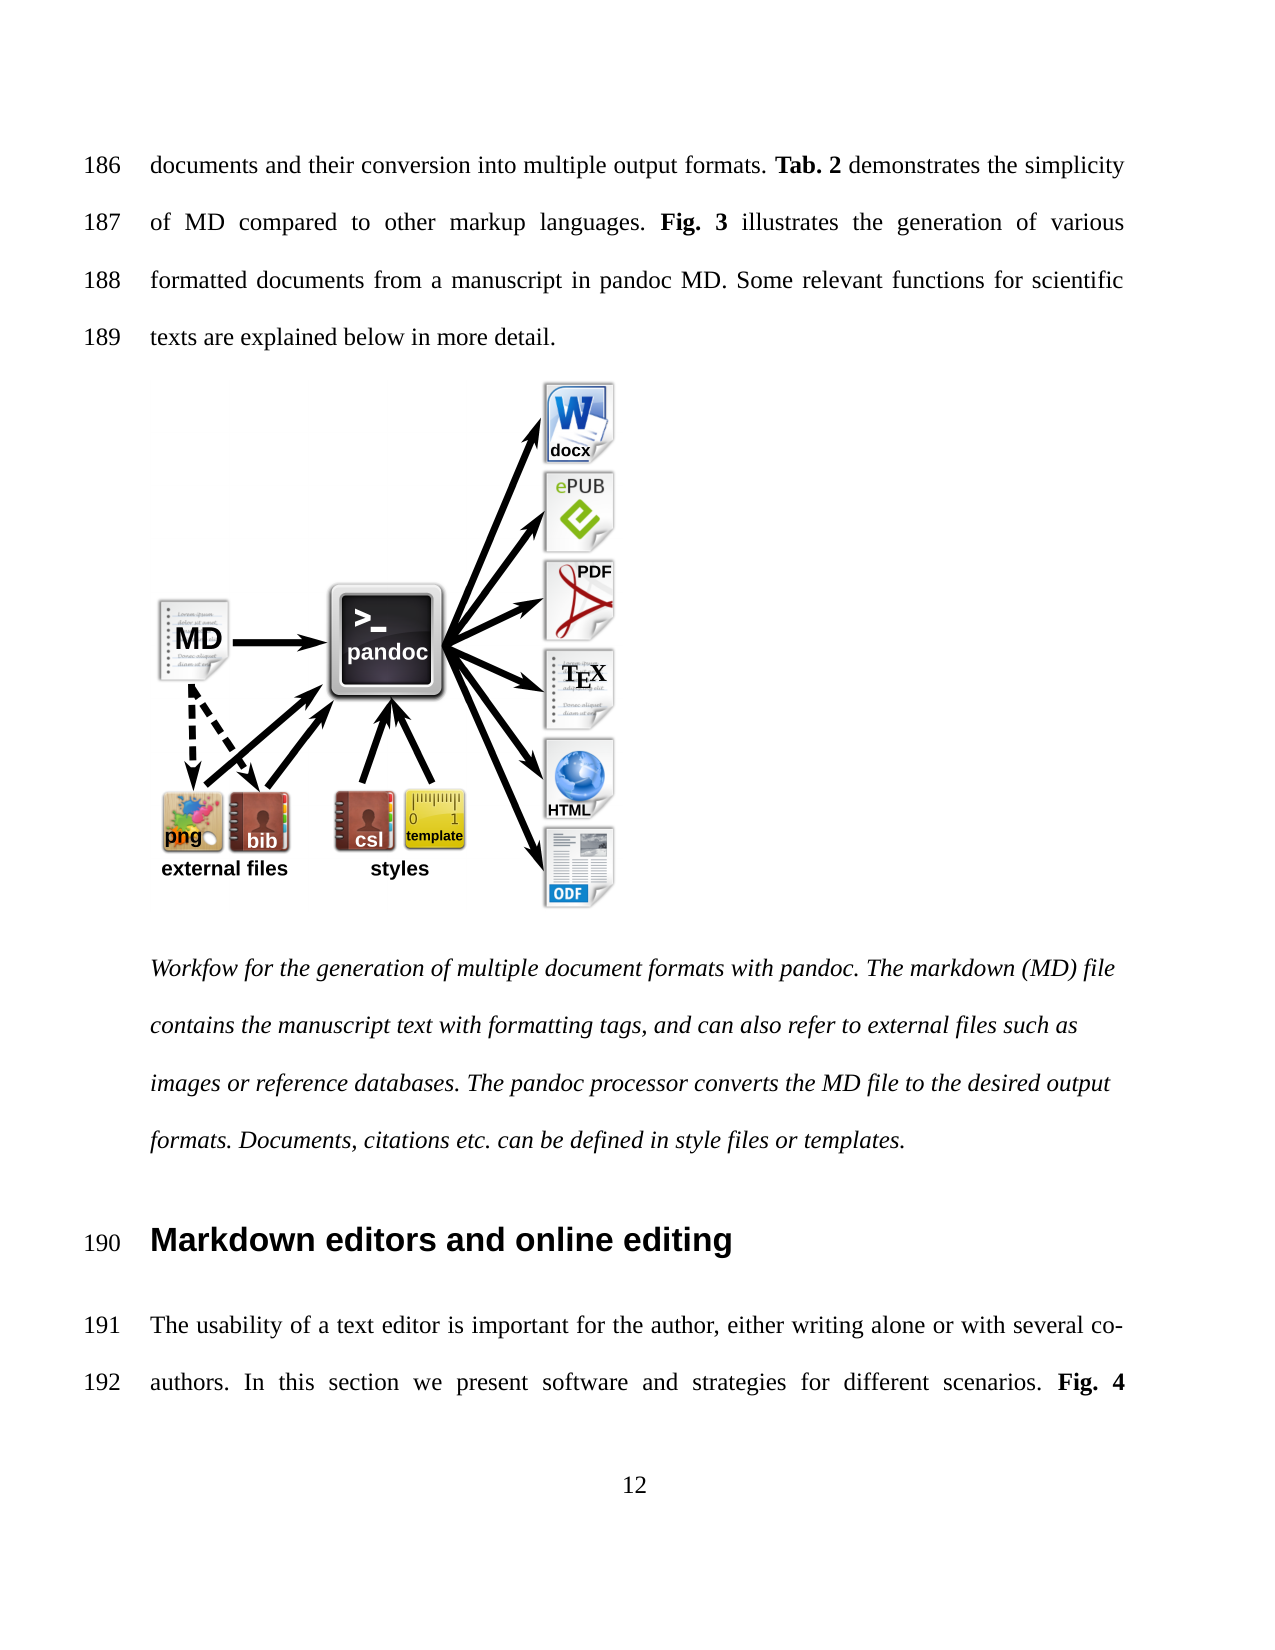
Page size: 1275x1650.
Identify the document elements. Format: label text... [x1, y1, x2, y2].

text The usability of a text editor is important for the author, either writing alone or with several co-authors. In this section we present software and strategies for different scenarios. Fig. 4 [150, 1310, 1125, 1396]
picture [150, 380, 624, 912]
text Workfow for the generation of multiple document formats with pandoc. The markdown (MD) file contains the manuscript text with formatting tags, and can also refer to external files such as images or reference databases. The pandoc processor converts the MD file to the desired output formats. Documents, citations etc. can be defined in style files or templates. [150, 953, 1125, 1154]
text documents and their conversion into multiple output formats. Tab. 2 demonstrates the simplicity of MD compared to other markup languages. Fig. 3 illustrates the generation of various formatted documents from a manuscript in pandoc MD. Some relevant functions for scientific texts are explained below in more detail. [150, 150, 1125, 351]
subtitle Markdown editors and online editing [150, 1220, 1125, 1259]
